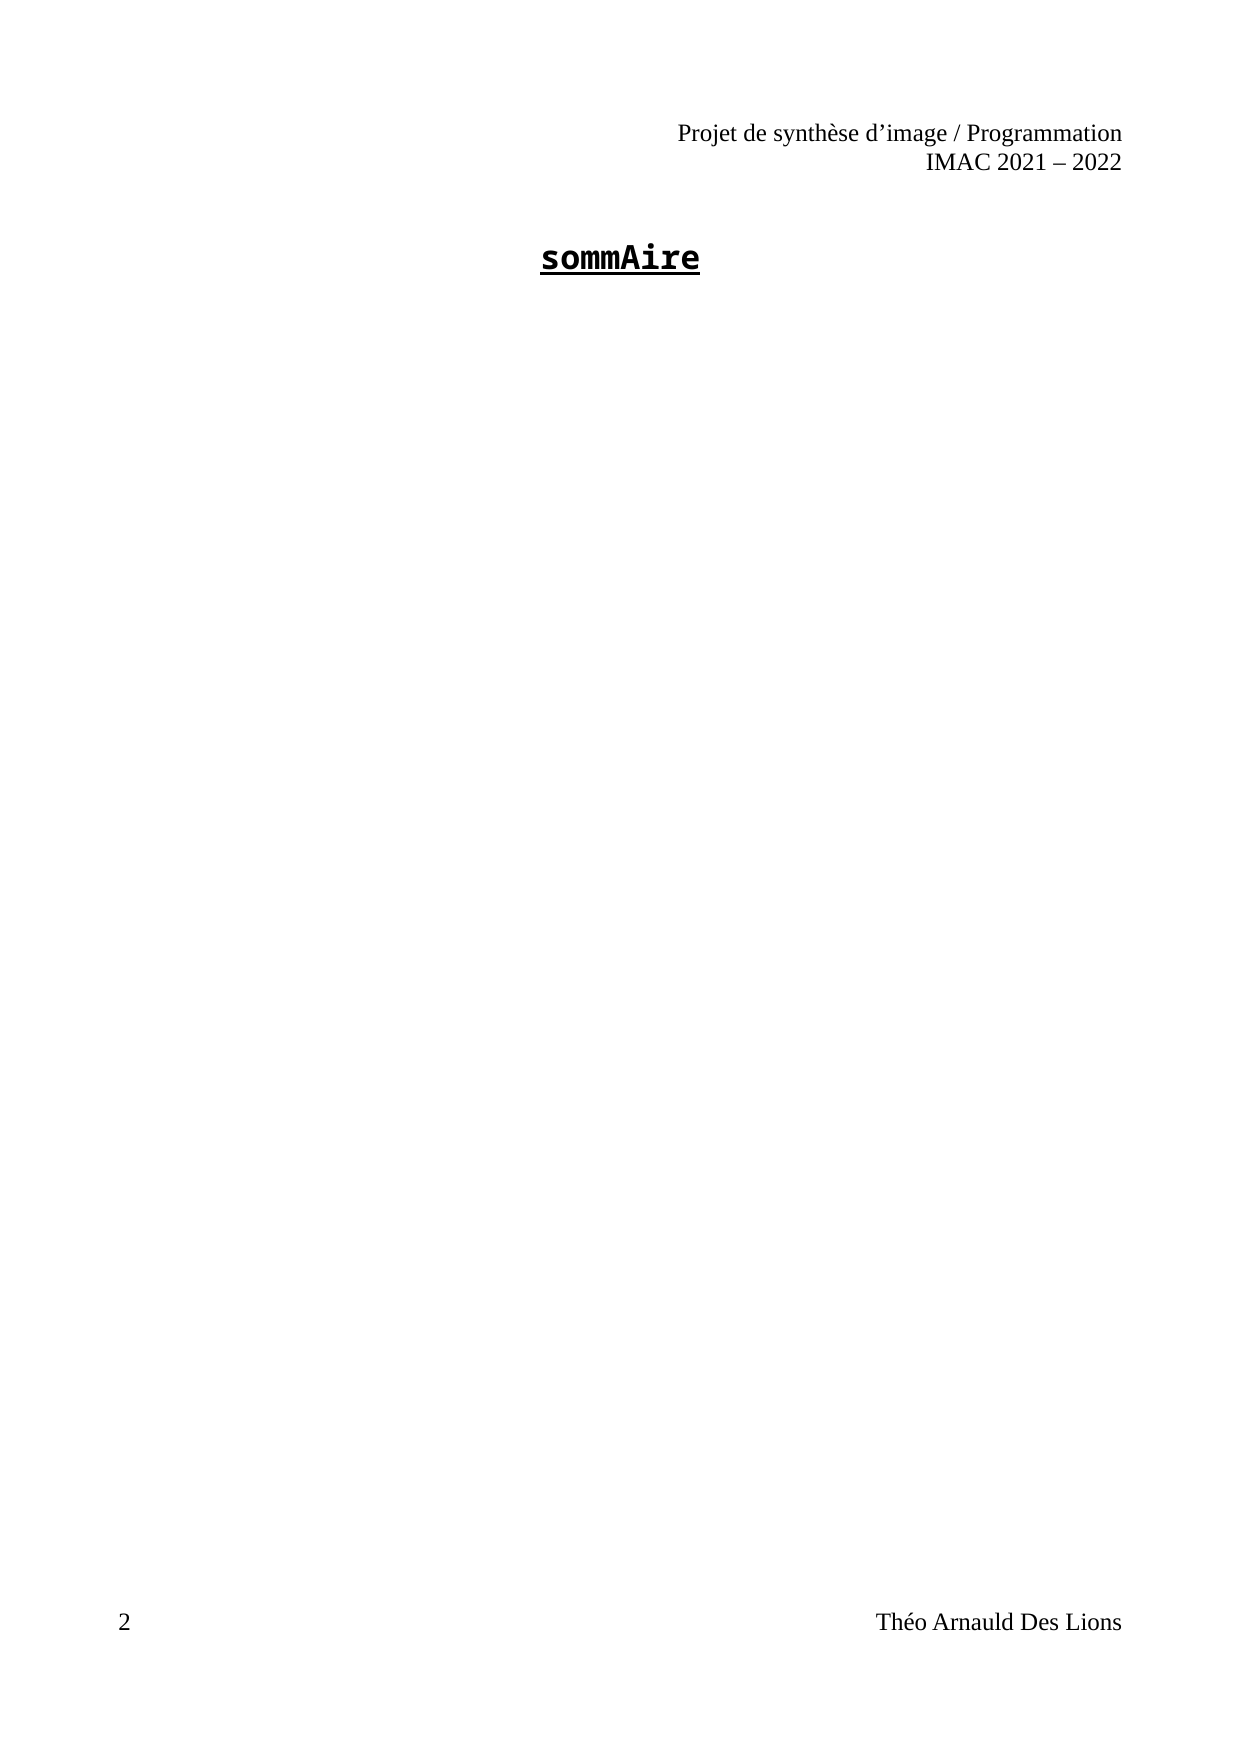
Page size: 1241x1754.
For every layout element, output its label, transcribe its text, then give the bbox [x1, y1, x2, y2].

text sommAire [118, 234, 1122, 337]
